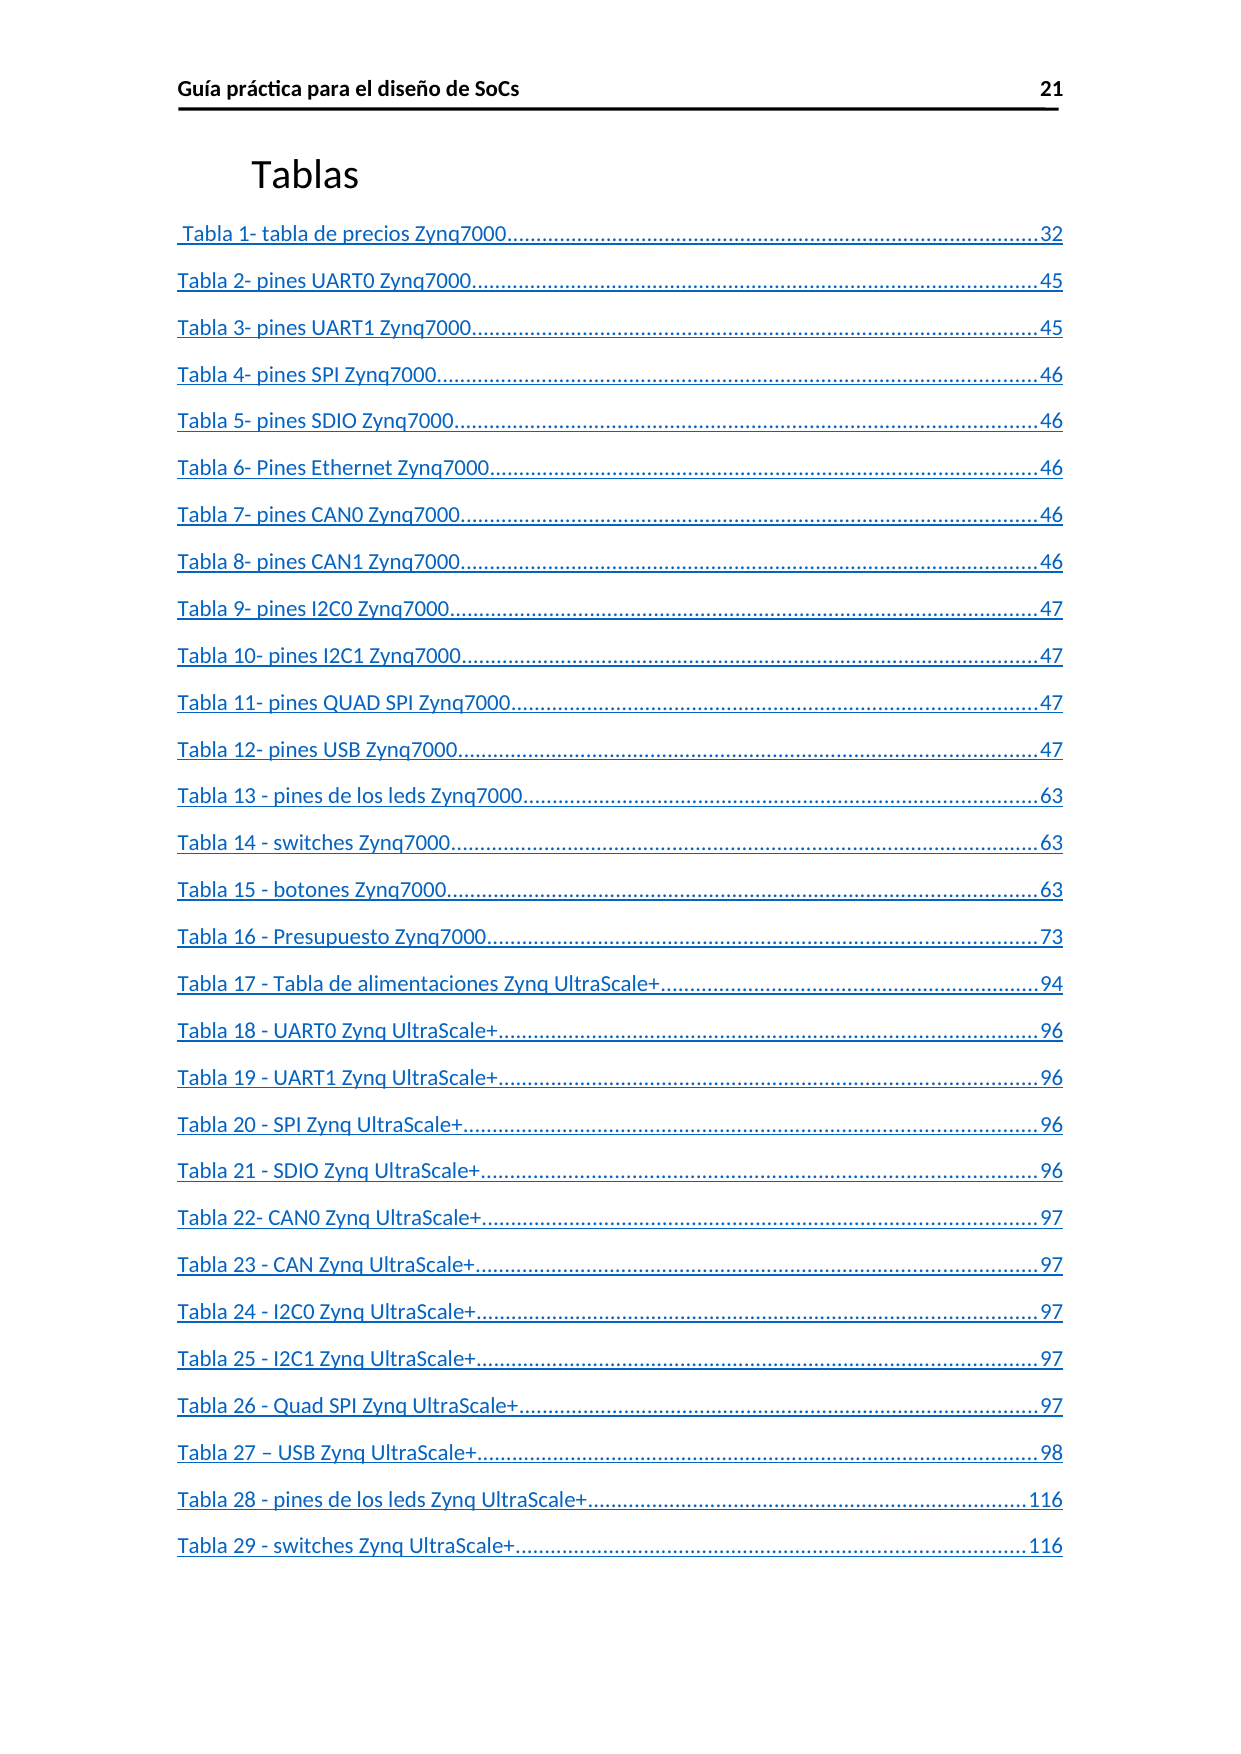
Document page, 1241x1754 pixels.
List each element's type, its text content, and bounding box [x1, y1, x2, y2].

text Tabla 5- pines SDIO Zynq7000 46 [177, 407, 1063, 431]
text Tabla 11- pines QUAD SPI Zynq7000 47 [177, 688, 1063, 712]
text Tabla 19 - UART1 Zynq UltraScale+ 96 [177, 1063, 1063, 1087]
text Tabla 7- pines CAN0 Zynq7000 46 [177, 500, 1063, 524]
text Tabla 9- pines I2C0 Zynq7000 47 [177, 594, 1063, 618]
text Tabla 16 - Presupuesto Zynq7000 73 [177, 922, 1063, 946]
text Tabla 28 - pines de los leds Zynq UltraScale+ 116 [177, 1485, 1063, 1509]
text Tabla 20 - SPI Zynq UltraScale+ 96 [177, 1110, 1063, 1134]
text Tabla 24 - I2C0 Zynq UltraScale+ 97 [177, 1297, 1063, 1321]
text Tabla 18 - UART0 Zynq UltraScale+ 96 [177, 1016, 1063, 1040]
text Tabla 2- pines UART0 Zynq7000 45 [177, 266, 1063, 290]
text Tabla 8- pines CAN1 Zynq7000 46 [177, 547, 1063, 571]
text Tabla 12- pines USB Zynq7000 47 [177, 735, 1063, 759]
text Tabla 23 - CAN Zynq UltraScale+ 97 [177, 1250, 1063, 1274]
text Tabla 3- pines UART1 Zynq7000 45 [177, 313, 1063, 337]
text Tabla 27 – USB Zynq UltraScale+ 98 [177, 1438, 1063, 1462]
text Tabla 29 - switches Zynq UltraScale+ 116 [177, 1532, 1063, 1556]
text Tabla 25 - I2C1 Zynq UltraScale+ 97 [177, 1344, 1063, 1368]
text Tabla 26 - Quad SPI Zynq UltraScale+ 97 [177, 1391, 1063, 1415]
text Tabla 15 - botones Zynq7000 63 [177, 875, 1063, 899]
text Tabla 14 - switches Zynq7000 63 [177, 828, 1063, 853]
text Tabla 4- pines SPI Zynq7000 46 [177, 360, 1063, 384]
text Tabla 6- Pines Ethernet Zynq7000 46 [177, 453, 1063, 478]
text Tabla 22- CAN0 Zynq UltraScale+ 97 [177, 1203, 1063, 1228]
text Tabla 13 - pines de los leds Zynq7000 63 [177, 782, 1063, 806]
text Tablas [251, 148, 1063, 198]
text Tabla 10- pines I2C1 Zynq7000 47 [177, 641, 1063, 665]
text Tabla 17 - Tabla de alimentaciones Zynq UltraScale+ 94 [177, 969, 1063, 993]
text Tabla 1- tabla de precios Zynq7000 32 [177, 219, 1063, 243]
text Tabla 21 - SDIO Zynq UltraScale+ 96 [177, 1157, 1063, 1181]
